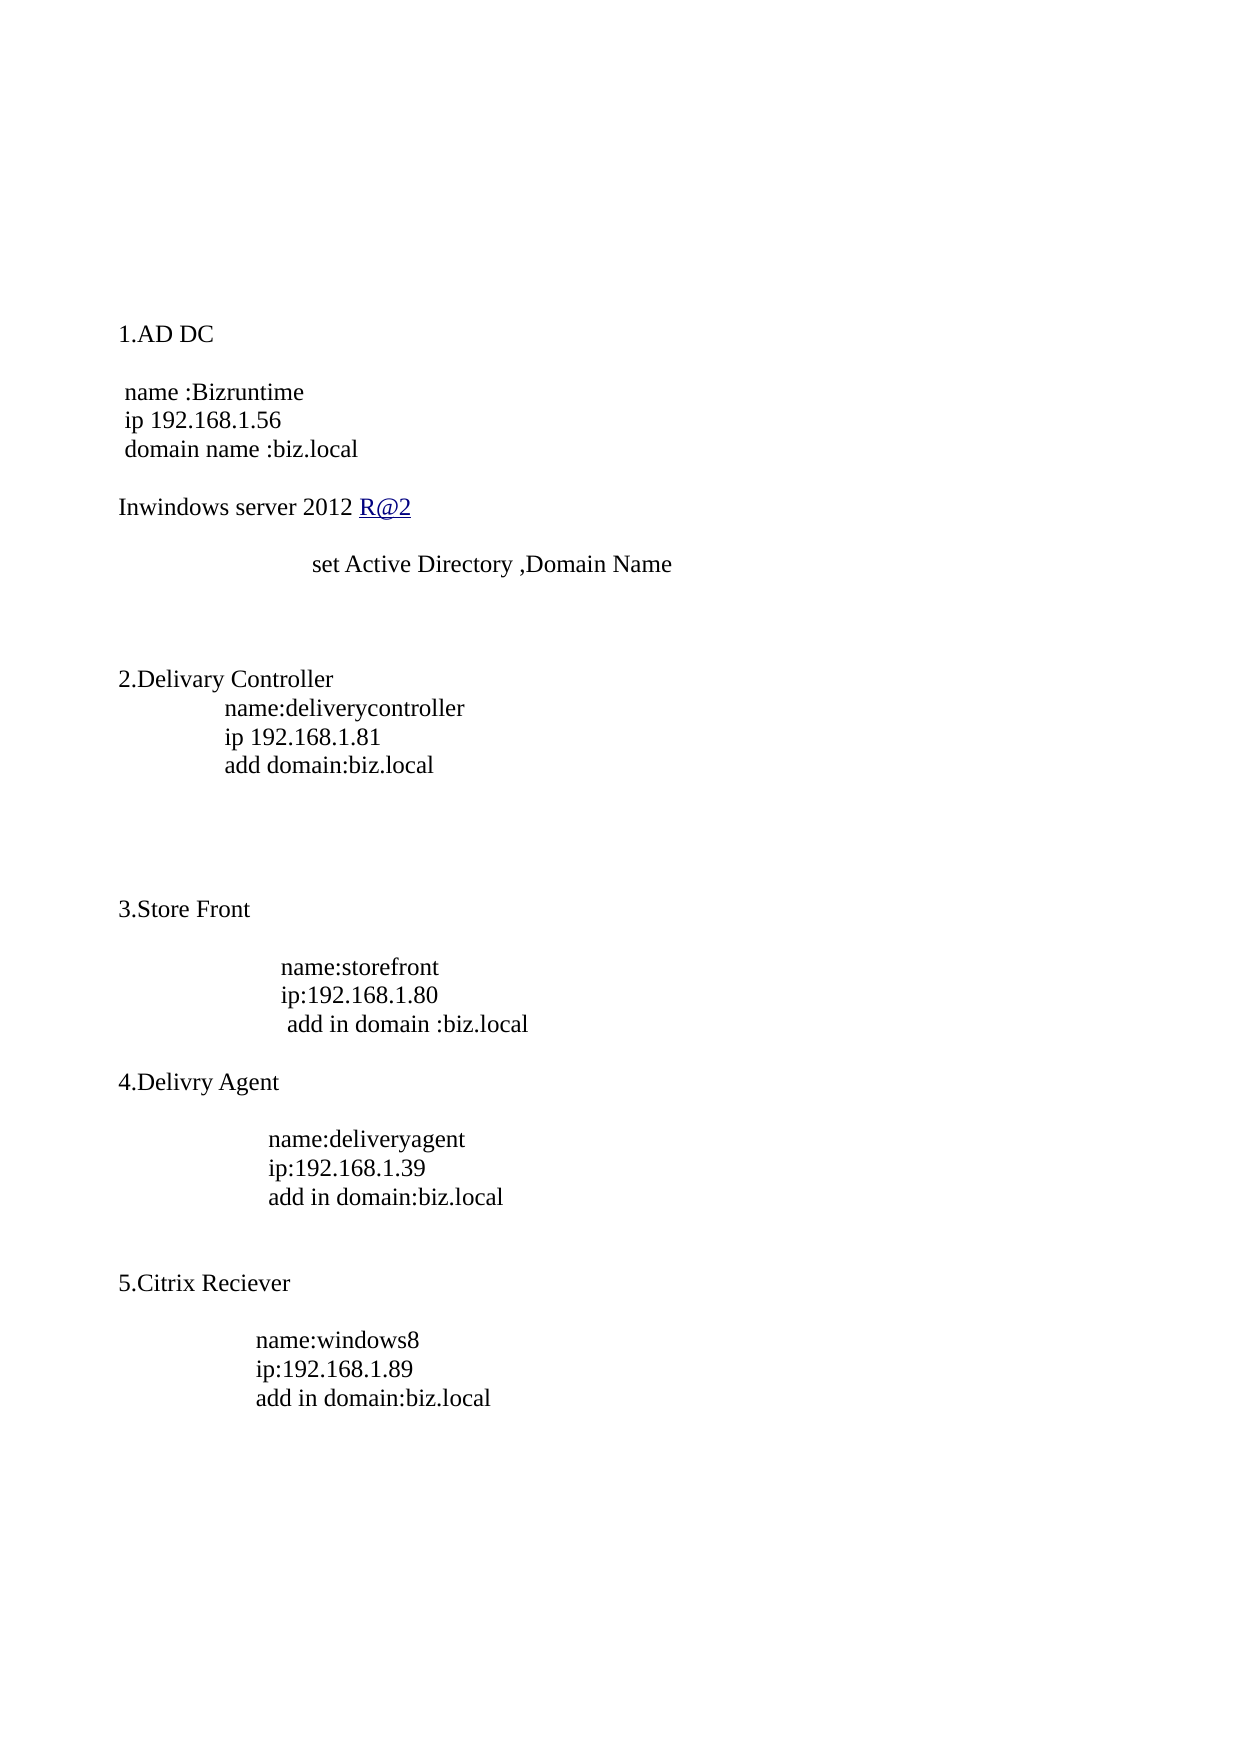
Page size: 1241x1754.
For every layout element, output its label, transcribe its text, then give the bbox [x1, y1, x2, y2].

text ip:192.168.1.39 [118, 1153, 1122, 1182]
text name :Bizruntime [118, 377, 1122, 406]
text add in domain:biz.local [118, 1182, 1122, 1211]
text 2.Delivary Controller [118, 664, 1122, 693]
text 5.Citrix Reciever [118, 1268, 1122, 1297]
text 1.AD DC [118, 319, 1122, 348]
text name:deliverycontroller [118, 693, 1122, 722]
text Inwindows server 2012 R@2 [118, 492, 1122, 521]
text set Active Directory ,Domain Name [118, 549, 1122, 578]
text ip 192.168.1.81 [118, 722, 1122, 751]
text name:windows8 [118, 1326, 1122, 1354]
text add domain:biz.local [118, 751, 1122, 779]
text name:deliveryagent [118, 1124, 1122, 1153]
text name:storefront [118, 952, 1122, 981]
text ip 192.168.1.56 [118, 406, 1122, 434]
text ip:192.168.1.89 [118, 1354, 1122, 1383]
text add in domain :biz.local [118, 1009, 1122, 1038]
text 3.Store Front [118, 894, 1122, 923]
text 4.Delivry Agent [118, 1067, 1122, 1096]
text domain name :biz.local [118, 434, 1122, 463]
text ip:192.168.1.80 [118, 981, 1122, 1009]
text add in domain:biz.local [118, 1383, 1122, 1412]
